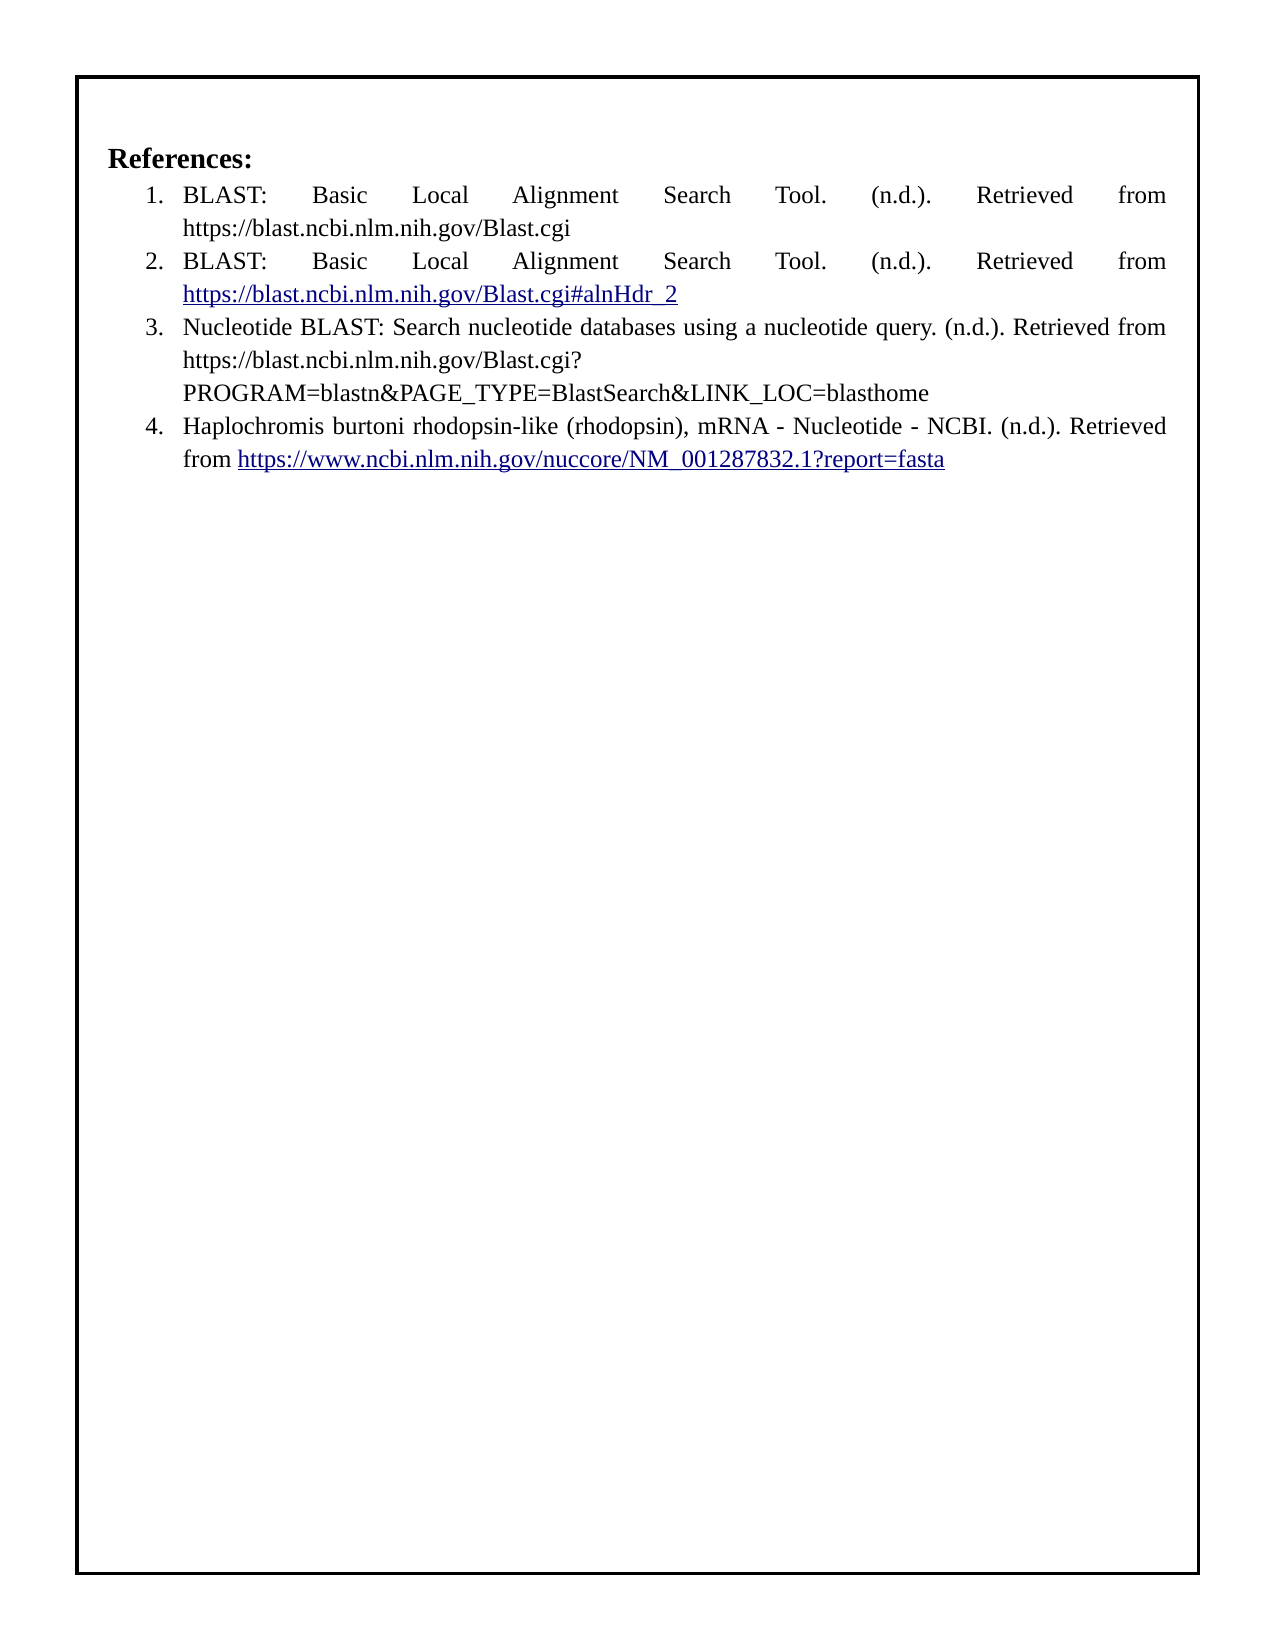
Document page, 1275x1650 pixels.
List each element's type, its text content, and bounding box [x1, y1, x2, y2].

text References: [108, 141, 1167, 175]
list Nucleotide BLAST: Search nucleotide databases using a nucleotide query. (n.d.). Retrieved from https://blast.ncbi.nlm.nih.gov/Blast.cgi?PROGRAM=blastn&PAGE_TYPE=BlastSearch&LINK_LOC=blasthome [145, 312, 1167, 407]
list BLAST: Basic Local Alignment Search Tool. (n.d.). Retrieved from https://blast.ncbi.nlm.nih.gov/Blast.cgi#alnHdr_2 [145, 246, 1167, 307]
list Haplochromis burtoni rhodopsin-like (rhodopsin), mRNA - Nucleotide - NCBI. (n.d.). Retrieved from https://www.ncbi.nlm.nih.gov/nuccore/NM_001287832.1?report=fasta [145, 411, 1167, 473]
list BLAST: Basic Local Alignment Search Tool. (n.d.). Retrieved from https://blast.ncbi.nlm.nih.gov/Blast.cgi [145, 180, 1167, 241]
